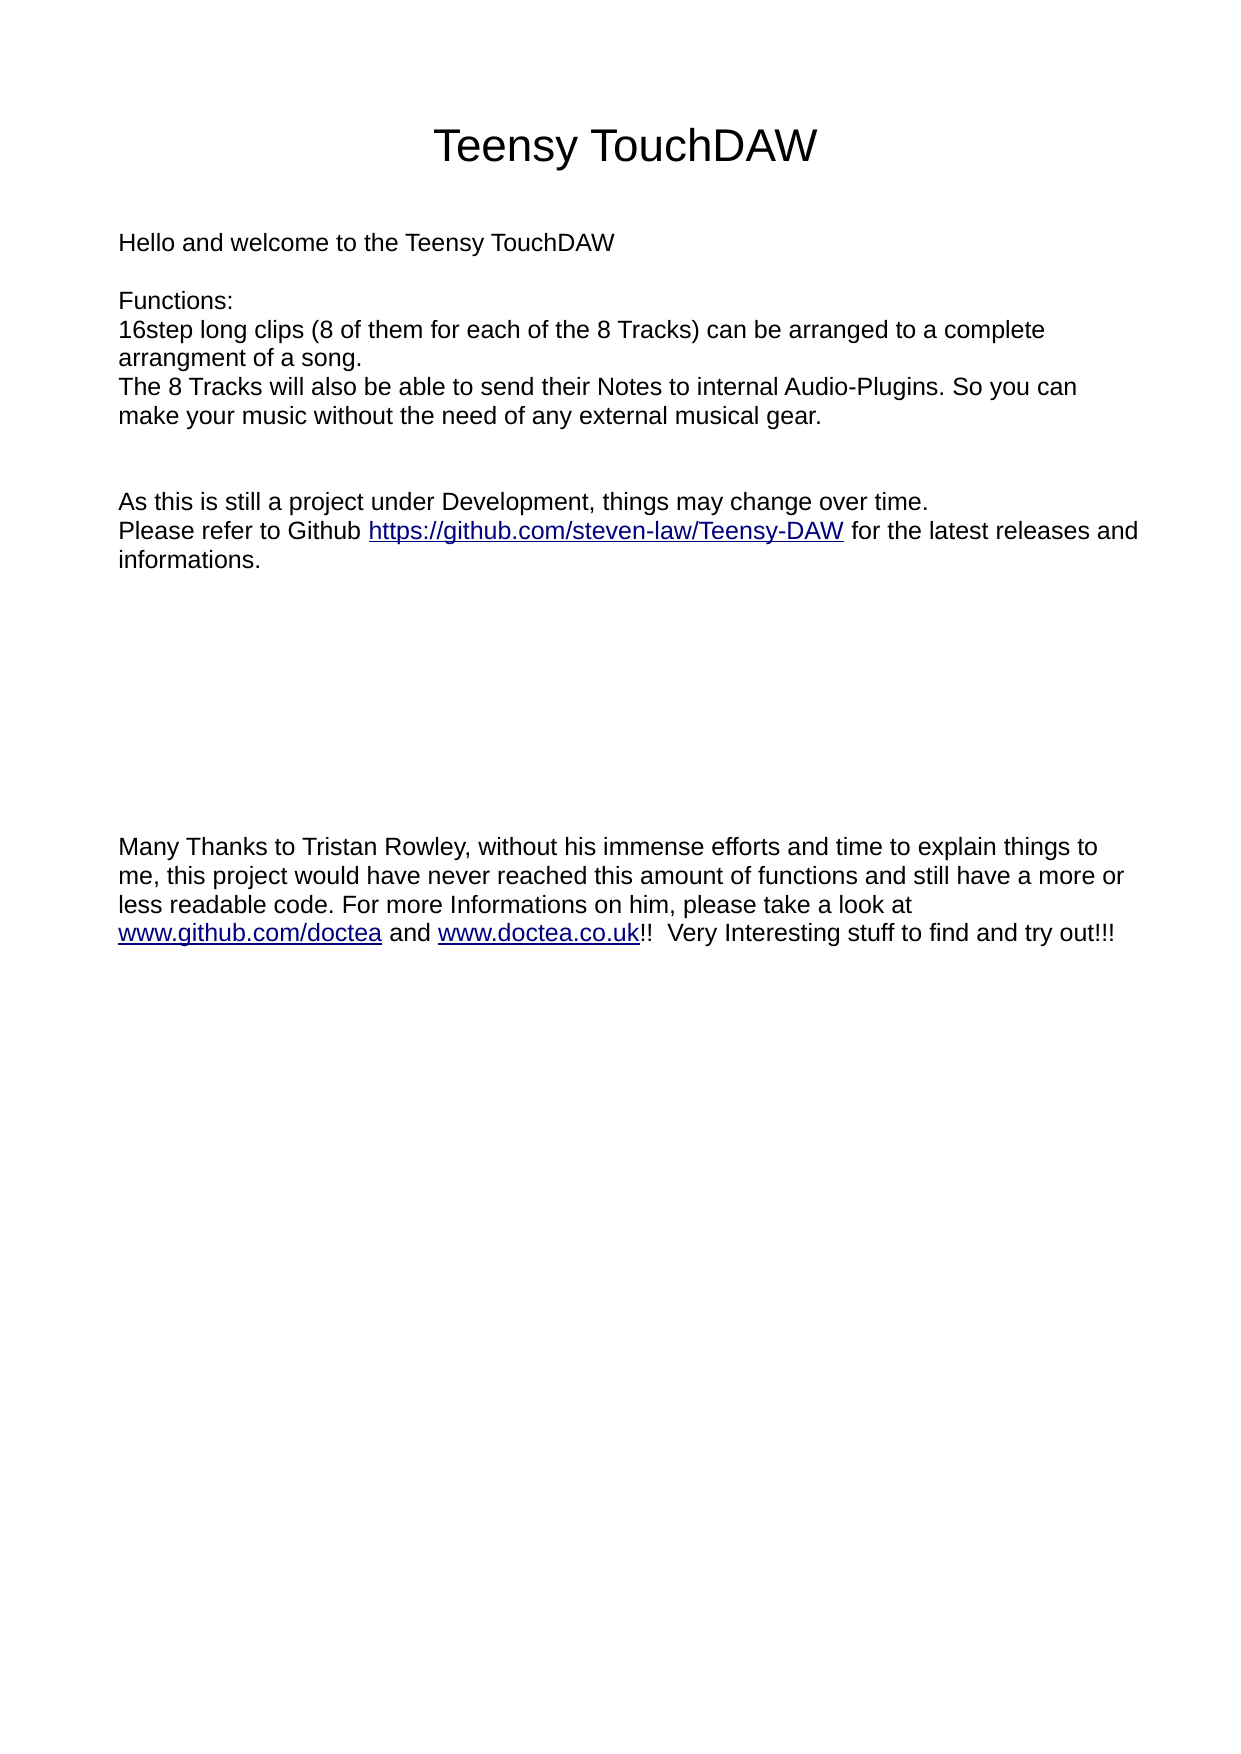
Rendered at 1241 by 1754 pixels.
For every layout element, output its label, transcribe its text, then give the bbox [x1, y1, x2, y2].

text Many Thanks to Tristan Rowley, without his immense efforts and time to explain things to me, this project would have never reached this amount of functions and still have a more or less readable code. For more Informations on him, please take a look at www.github.com/doctea and www.doctea.co.uk!! Very Interesting stuff to find and try out!!! [118, 832, 1139, 947]
text As this is still a project under Development, things may change over time. [118, 487, 1139, 516]
text Hello and welcome to the Teensy TouchDAW Functions: [118, 228, 1139, 314]
text The 8 Tracks will also be able to send their Notes to internal Audio-Plugins. So you can make your music without the need of any external musical gear. [118, 372, 1139, 429]
text 16step long clips (8 of them for each of the 8 Tracks) can be arranged to a complete arrangment of a song. [118, 314, 1139, 372]
text Please refer to Github https://github.com/steven-law/Teensy-DAW for the latest releases and informations. [118, 516, 1139, 573]
text Teensy TouchDAW [118, 118, 1139, 171]
